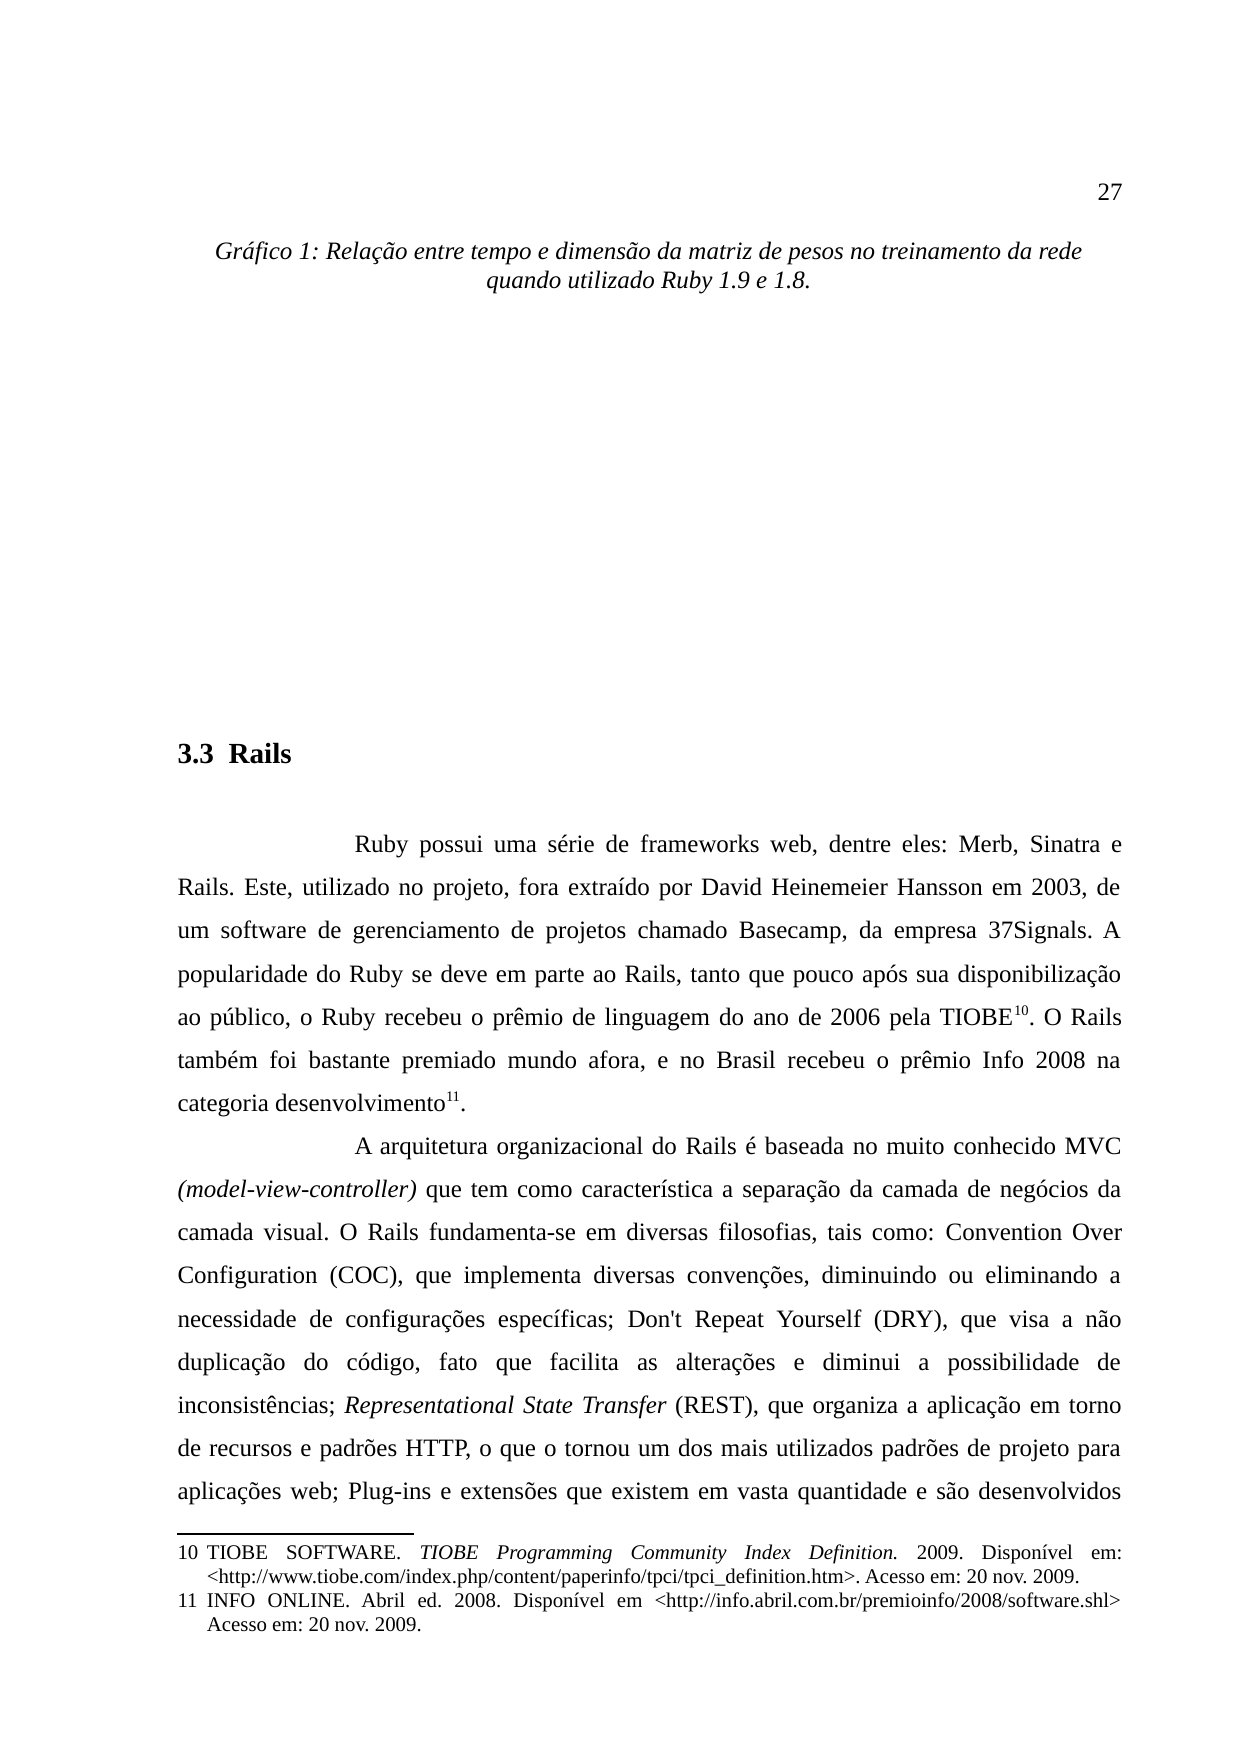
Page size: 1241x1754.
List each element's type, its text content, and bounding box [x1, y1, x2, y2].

text A arquitetura organizacional do Rails é baseada no muito conhecido MVC (model-view-controller) que tem como característica a separação da camada de negócios da camada visual. O Rails fundamenta-se em diversas filosofias, tais como: Convention Over Configuration (COC), que implementa diversas convenções, diminuindo ou eliminando a necessidade de configurações específicas; Don't Repeat Yourself (DRY), que visa a não duplicação do código, fato que facilita as alterações e diminui a possibilidade de inconsistências; Representational State Transfer (REST), que organiza a aplicação em torno de recursos e padrões HTTP, o que o tornou um dos mais utilizados padrões de projeto para aplicações web; Plug-ins e extensões que existem em vasta quantidade e são desenvolvidos [177, 1131, 1122, 1505]
text Gráfico 1: Relação entre tempo e dimensão da matriz de pesos no treinamento da rede quando utilizado Ruby 1.9 e 1.8. [177, 236, 1122, 294]
text Ruby possui uma série de frameworks web, dentre eles: Merb, Sinatra e Rails. Este, utilizado no projeto, fora extraído por David Heinemeier Hansson em 2003, de um software de gerenciamento de projetos chamado Basecamp, da empresa 37Signals. A popularidade do Ruby se deve em parte ao Rails, tanto que pouco após sua disponibilização ao público, o Ruby recebeu o prêmio de linguagem do ano de 2006 pela TIOBE. O Rails também foi bastante premiado mundo afora, e no Brasil recebeu o prêmio Info 2008 na categoria desenvolvimento. [177, 829, 1122, 1117]
text 3.3 Rails [177, 736, 1122, 769]
text TIOBE SOFTWARE. TIOBE Programming Community Index Definition. 2009. Disponível em: <http://www.tiobe.com/index.php/content/paperinfo/tpci/tpci_definition.htm>. Acesso em: 20 nov. 2009. [177, 1539, 1122, 1588]
text INFO ONLINE. Abril ed. 2008. Disponível em <http://info.abril.com.br/premioinfo/2008/software.shl> Acesso em: 20 nov. 2009. [177, 1588, 1122, 1636]
